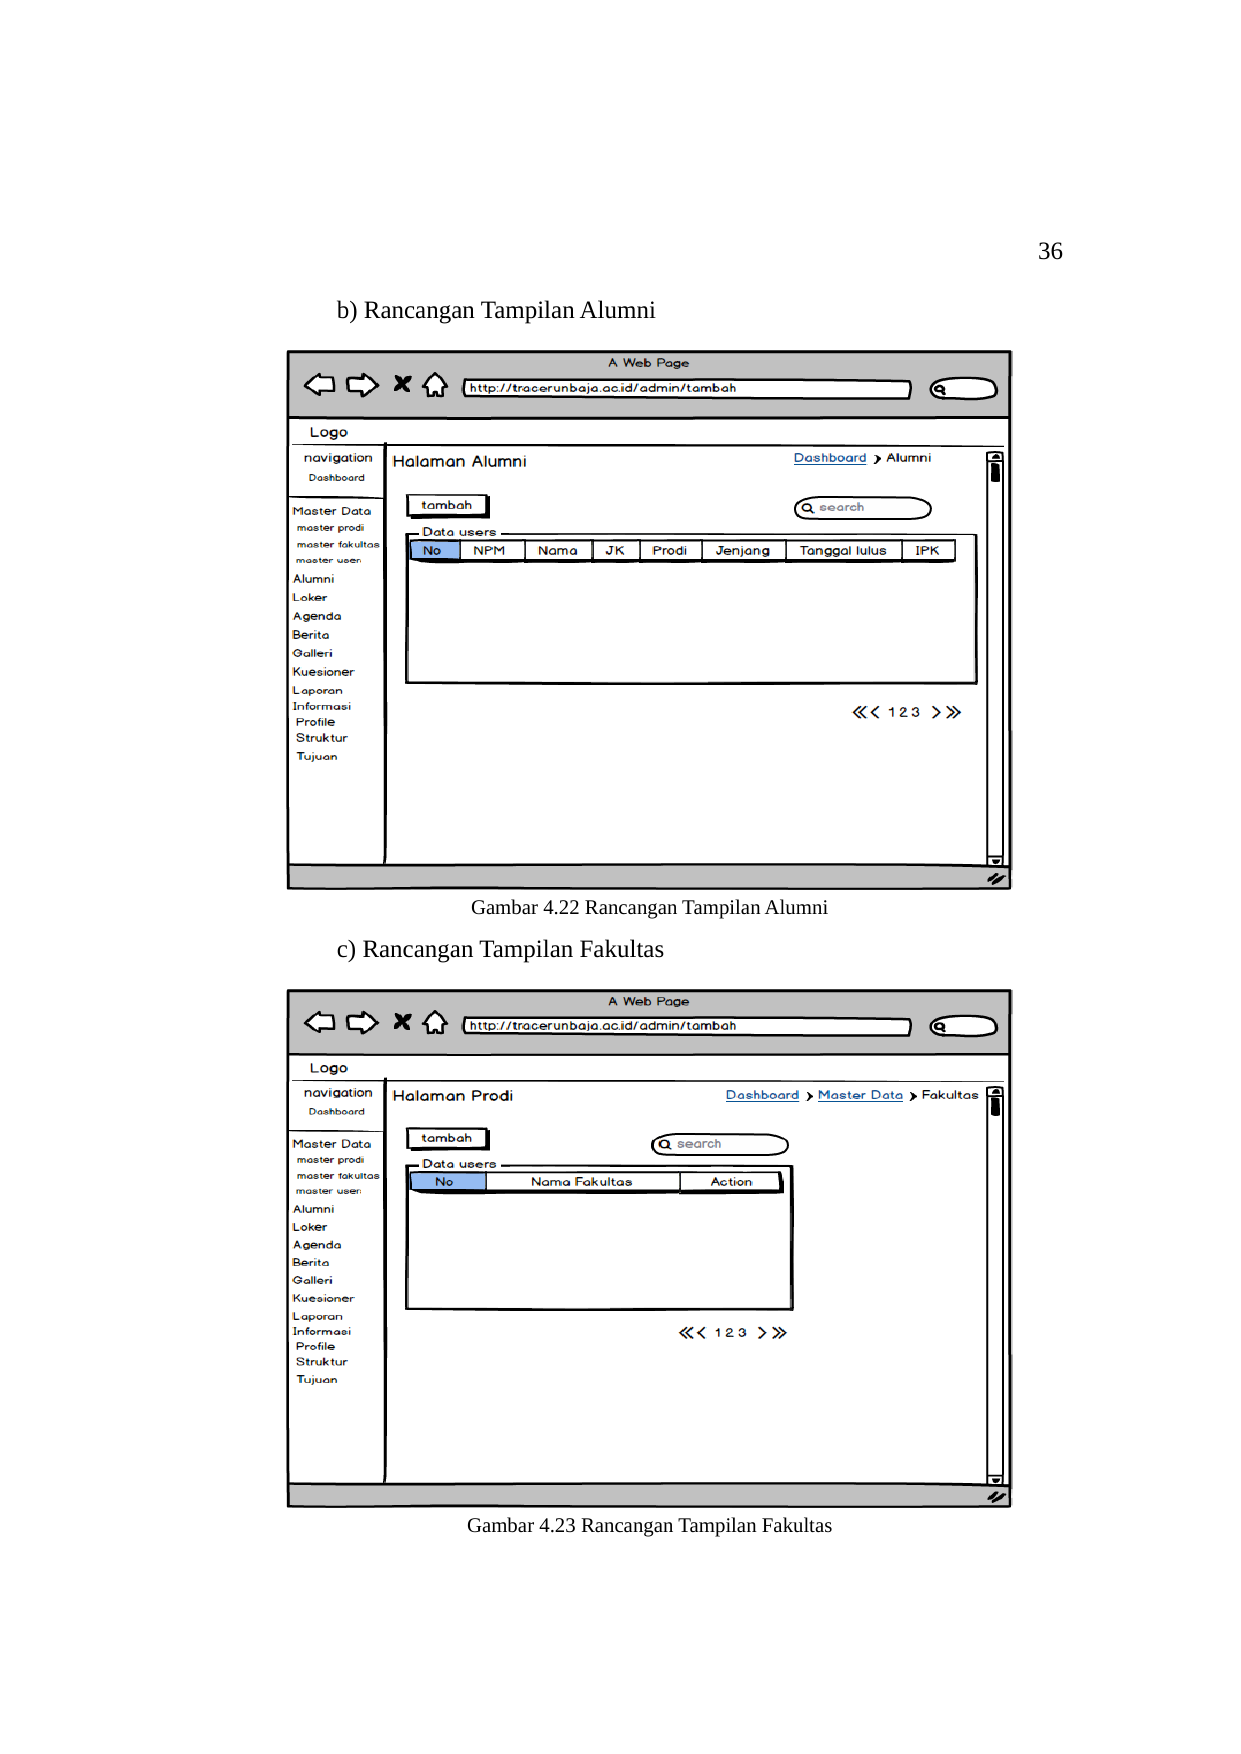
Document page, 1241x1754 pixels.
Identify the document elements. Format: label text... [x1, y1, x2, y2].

list b) Rancangan Tampilan Alumni [337, 295, 1063, 324]
picture [286, 350, 1013, 890]
list c) Rancangan Tampilan Fakultas [286, 338, 1063, 962]
text Gambar 4.22 Rancangan Tampilan Alumni [286, 890, 1013, 919]
picture [286, 989, 1013, 1508]
text Gambar 4.23 Rancangan Tampilan Fakultas [286, 1508, 1013, 1537]
